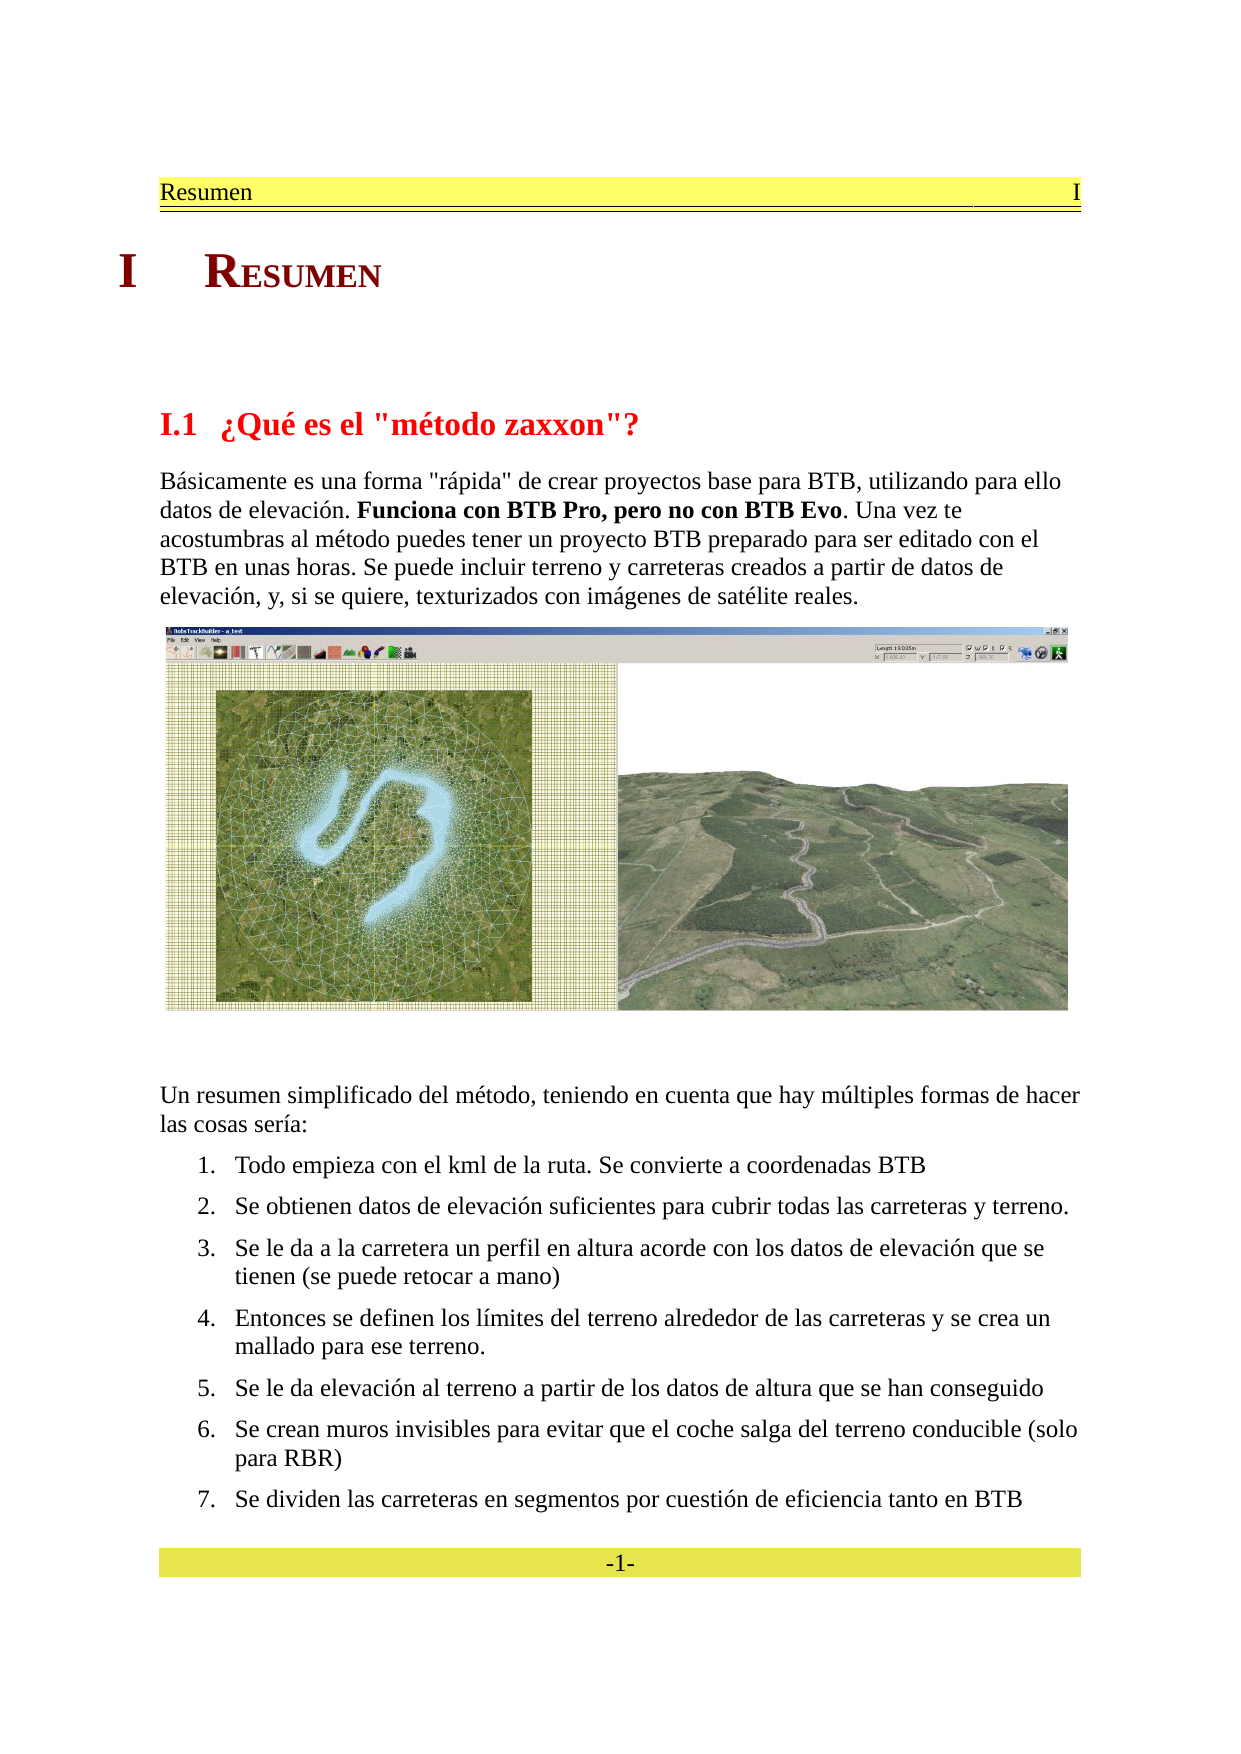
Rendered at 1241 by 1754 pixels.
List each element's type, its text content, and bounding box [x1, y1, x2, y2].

list Se dividen las carreteras en segmentos por cuestión de eficiencia tanto en BTB [197, 1484, 1081, 1513]
list Todo empieza con el kml de la ruta. Se convierte a coordenadas BTB [197, 1150, 1081, 1179]
list Se obtienen datos de elevación suficientes para cubrir todas las carreteras y terreno. [197, 1191, 1081, 1220]
table_header [160, 623, 1081, 1039]
list Se le da a la carretera un perfil en altura acorde con los datos de elevación que se tienen (se puede retocar a mano) [197, 1233, 1081, 1290]
text Un resumen simplificado del método, teniendo en cuenta que hay múltiples formas de hacer las cosas sería: [159, 1080, 1081, 1138]
subtitle Resumen [118, 240, 1081, 298]
list Entonces se definen los límites del terreno alrededor de las carreteras y se crea un mallado para ese terreno. [197, 1303, 1081, 1360]
text Básicamente es una forma "rápida" de crear proyectos base para BTB, utilizando para ello datos de elevación. Funciona con BTB Pro, pero no con BTB Evo. Una vez te acostumbras al método puedes tener un proyecto BTB preparado para ser editado con el BTB en unas horas. Se puede incluir terreno y carreteras creados a partir de datos de elevación, y, si se quiere, texturizados con imágenes de satélite reales. [159, 466, 1081, 610]
list Se le da elevación al terreno a partir de los datos de altura que se han conseguido [197, 1373, 1081, 1401]
list Se crean muros invisibles para evitar que el coche salga del terreno conducible (solo para RBR) [197, 1414, 1081, 1471]
subtitle ¿Qué es el "método zaxxon"? [159, 404, 1081, 443]
